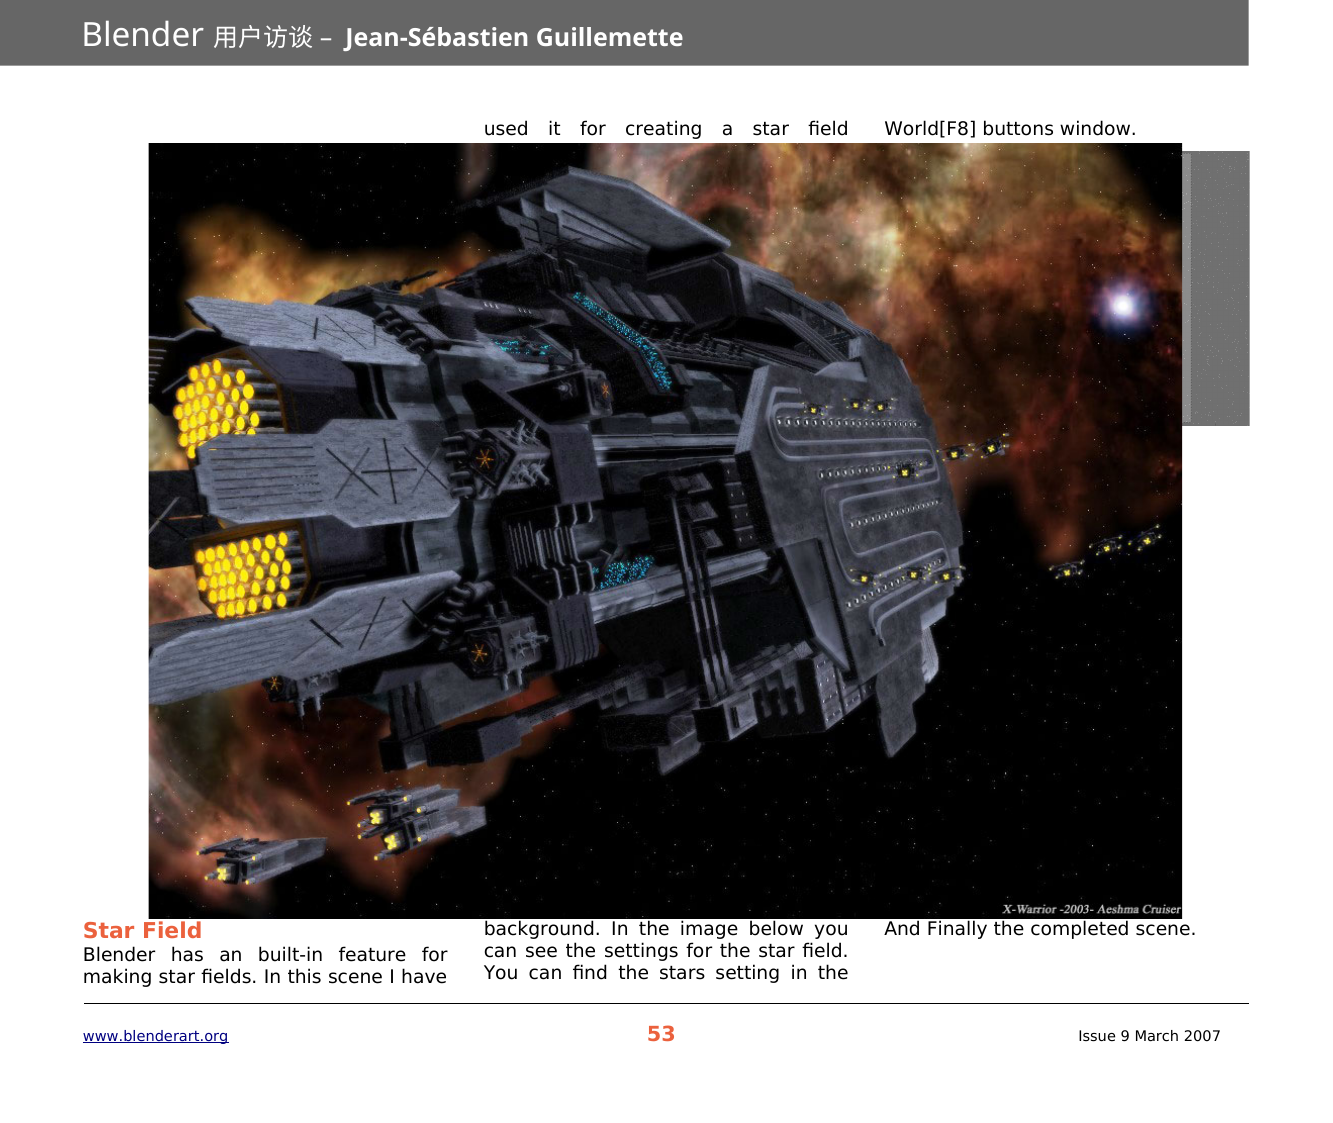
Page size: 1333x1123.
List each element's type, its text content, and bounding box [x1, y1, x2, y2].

text used it for creating a star field [483, 118, 849, 143]
text [884, 140, 1249, 151]
text Blender has an built-in feature for making star fields. In this scene I have [83, 944, 448, 988]
picture [148, 143, 1250, 919]
text background. In the image below you can see the settings for the star field. You can find the stars setting in the [483, 919, 849, 984]
text And Finally the completed scene. [884, 426, 1249, 940]
text Star Field [83, 118, 448, 944]
text World[F8] buttons window. [884, 118, 1249, 140]
